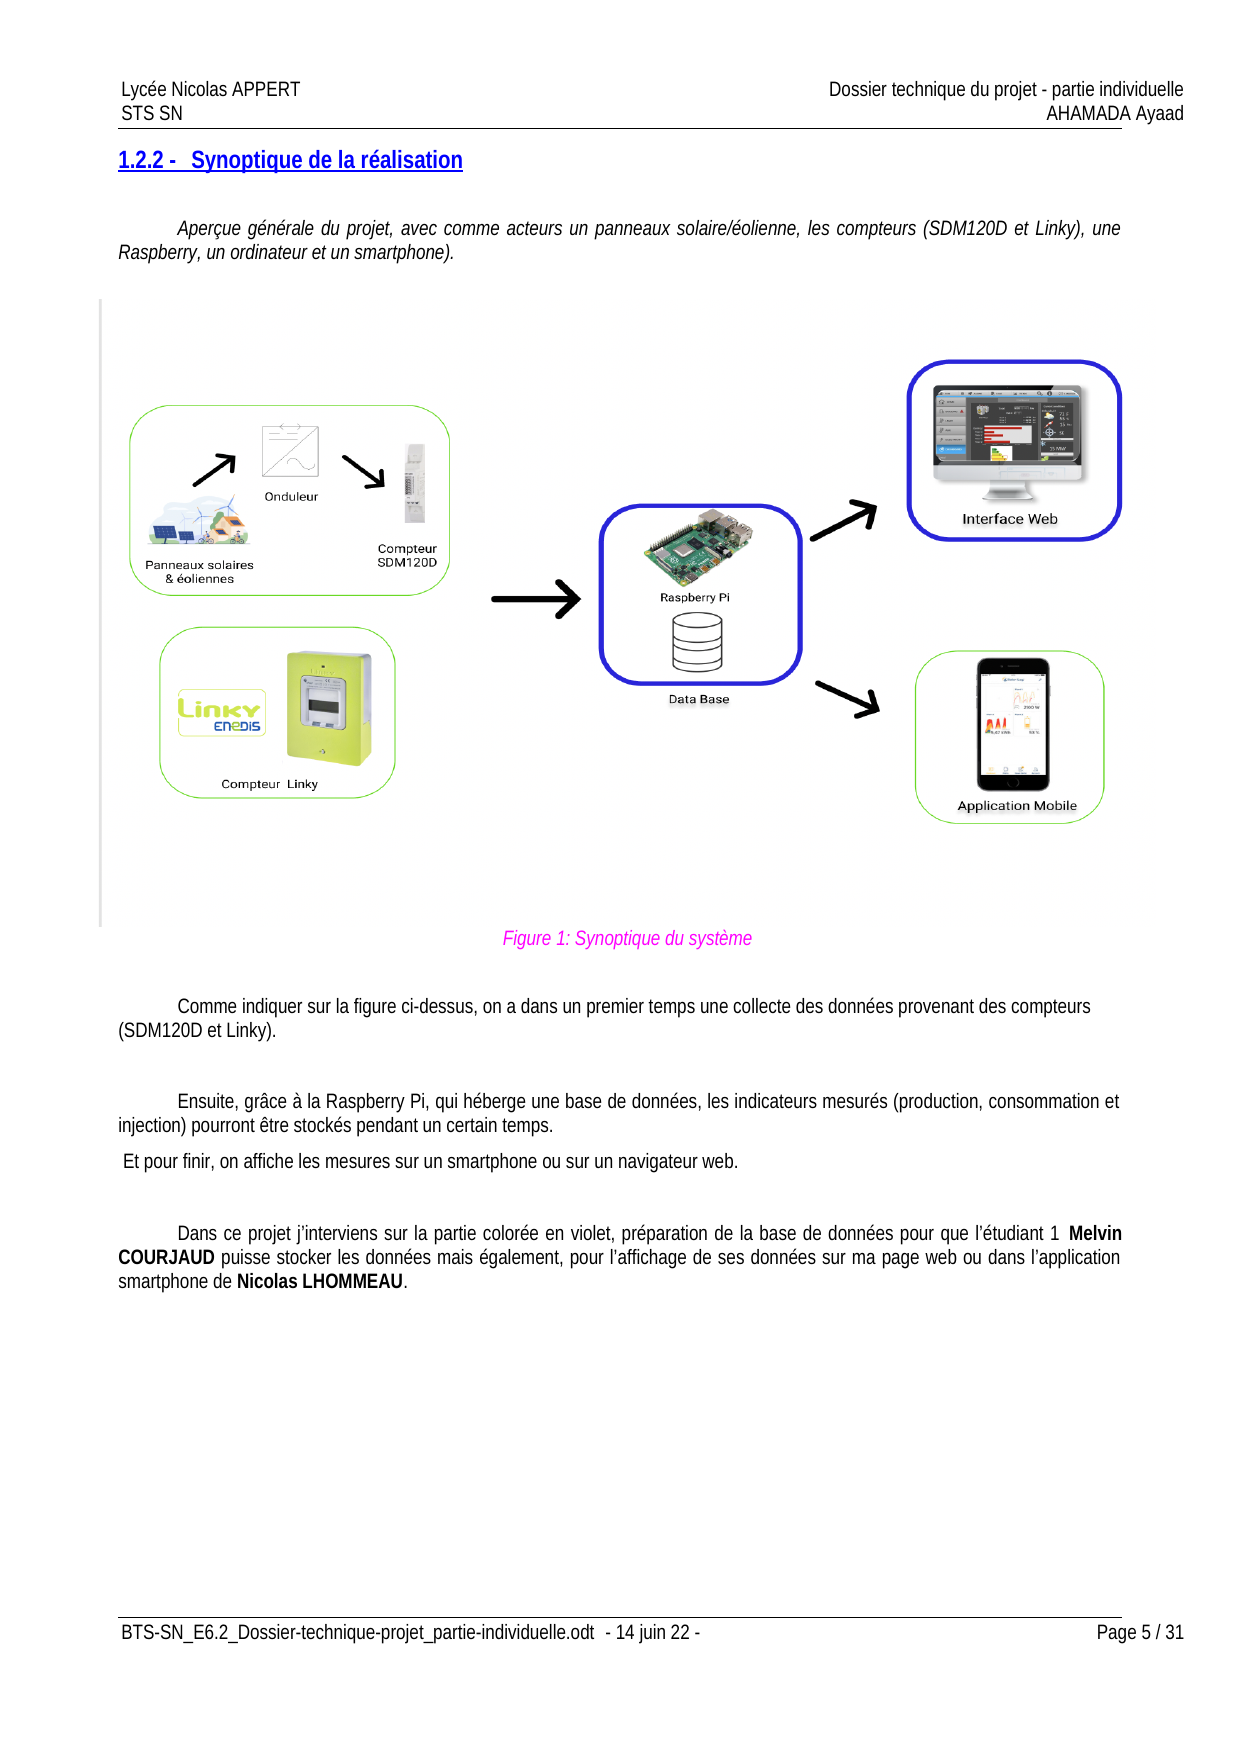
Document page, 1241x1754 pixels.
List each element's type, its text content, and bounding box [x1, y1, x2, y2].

text Ensuite, grâce à la Raspberry Pi, qui héberge une base de données, les indicateurs mesurés (production, consommation et injection) pourront être stockés pendant un certain temps. [118, 1089, 1122, 1137]
text Comme indiquer sur la figure ci-dessus, on a dans un premier temps une collecte des données provenant des compteurs (SDM120D et Linky). [118, 994, 1122, 1042]
picture [98, 299, 1157, 927]
text Et pour finir, on affiche les mesures sur un smartphone ou sur un navigateur web. [118, 1149, 1122, 1173]
subtitle Synoptique de la réalisation [118, 145, 1122, 174]
list Figure 1: Synoptique du système [99, 927, 1156, 950]
text Dans ce projet j’interviens sur la partie colorée en violet, préparation de la base de données pour que l’étudiant 1 Melvin COURJAUD puisse stocker les données mais également, pour l’affichage de ses données sur ma page web ou dans l’application smartphone de Nicolas LHOMMEAU. [118, 1221, 1122, 1317]
text Aperçue générale du projet, avec comme acteurs un panneaux solaire/éolienne, les compteurs (SDM120D et Linky), une Raspberry, un ordinateur et un smartphone). [118, 216, 1122, 264]
